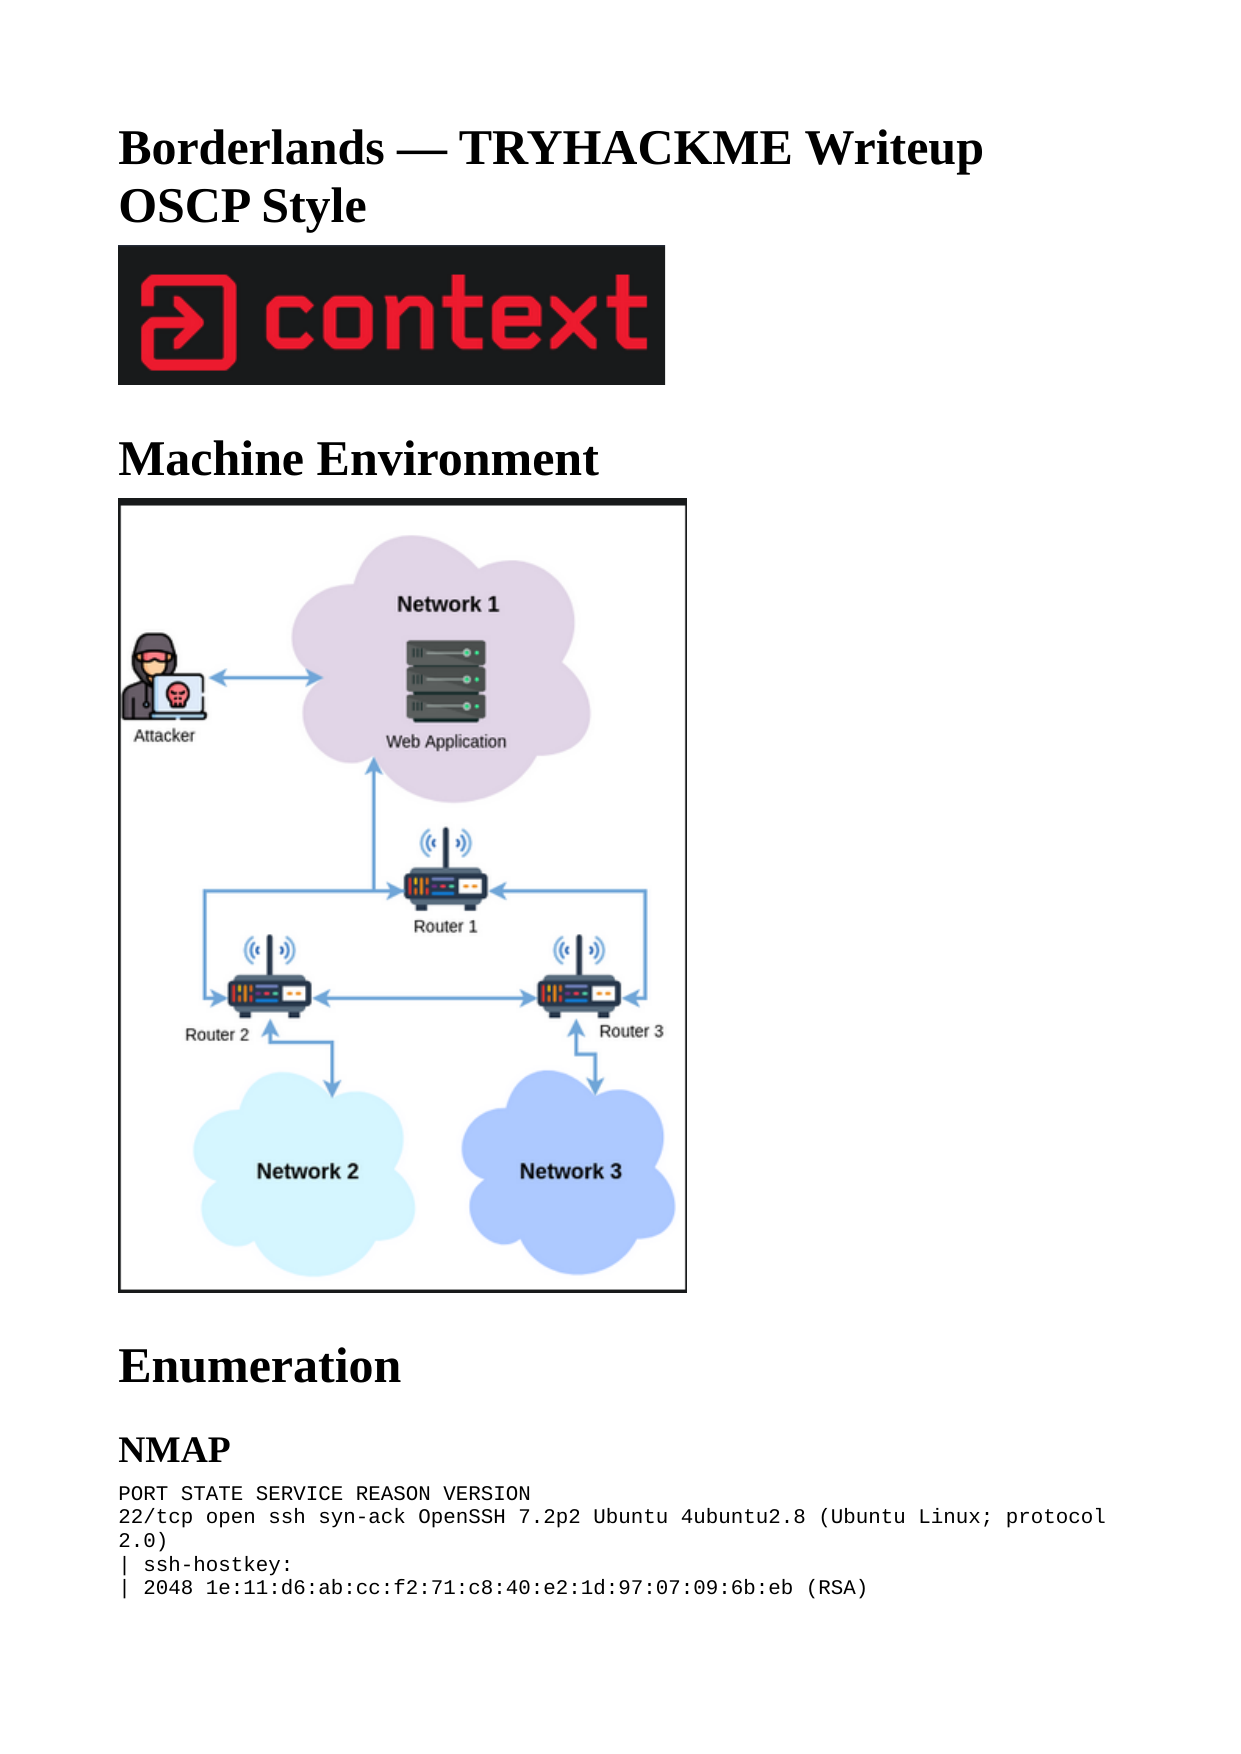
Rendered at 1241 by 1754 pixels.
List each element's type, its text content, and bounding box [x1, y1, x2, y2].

picture [118, 245, 665, 385]
text | ssh-hostkey: [118, 1553, 1122, 1577]
subtitle Enumeration [118, 1336, 1122, 1394]
subtitle NMAP [118, 1427, 1122, 1470]
subtitle Borderlands — TRYHACKME Writeup OSCP Style [118, 118, 1122, 233]
text PORT STATE SERVICE REASON VERSION [118, 1483, 1122, 1506]
subtitle Machine Environment [118, 428, 1122, 486]
picture [118, 498, 687, 1293]
text | 2048 1e:11:d6:ab:cc:f2:71:c8:40:e2:1d:97:07:09:6b:eb (RSA) [118, 1577, 1122, 1601]
text 22/tcp open ssh syn-ack OpenSSH 7.2p2 Ubuntu 4ubuntu2.8 (Ubuntu Linux; protocol 2.0) [118, 1506, 1122, 1553]
